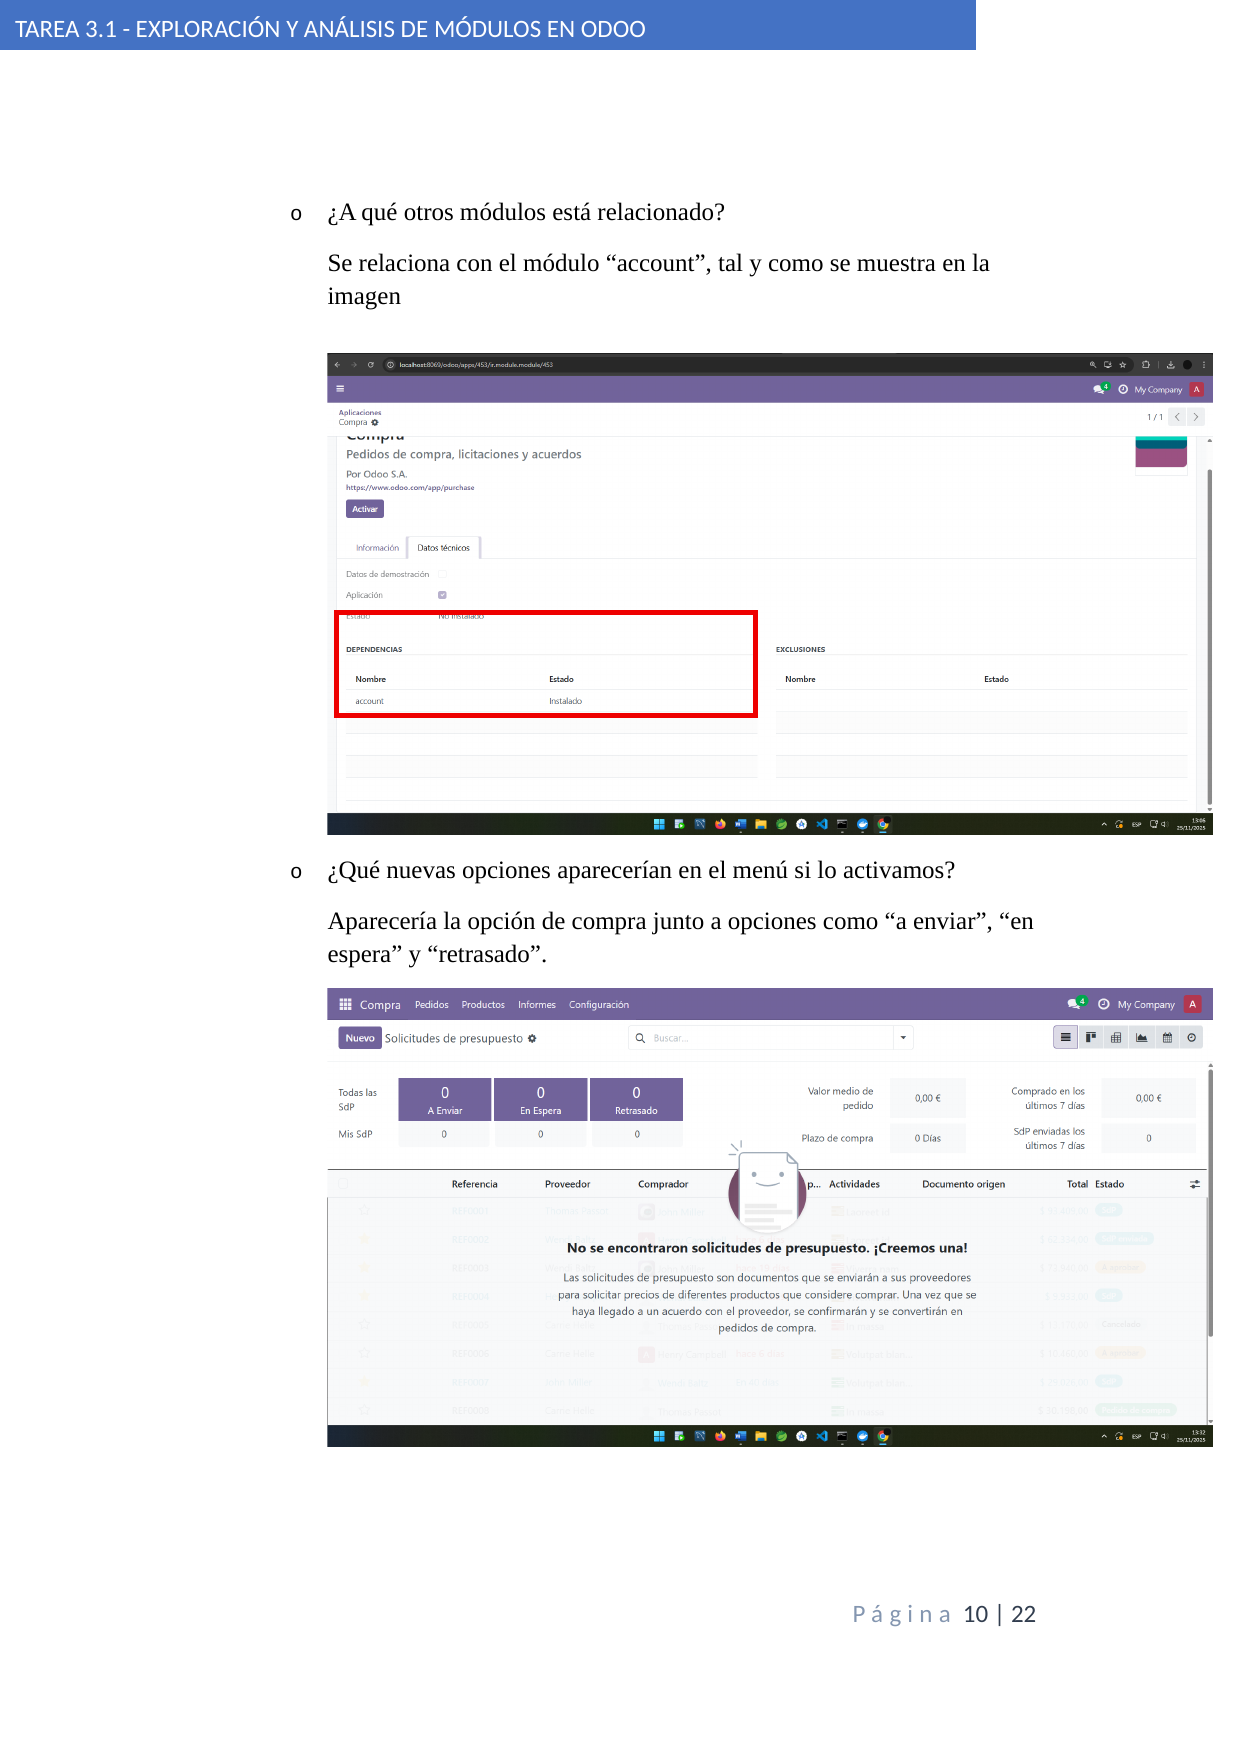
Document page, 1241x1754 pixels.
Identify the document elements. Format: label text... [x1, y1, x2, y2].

list ¿A qué otros módulos está relacionado? [290, 197, 1063, 227]
list ¿Qué nuevas opciones aparecerían en el menú si lo activamos? [290, 856, 1063, 885]
text Aparecería la opción de compra junto a opciones como “a enviar”, “en espera” y “retrasado”. [327, 906, 1063, 968]
text Se relaciona con el módulo “account”, tal y como se muestra en la imagen [327, 248, 1063, 310]
